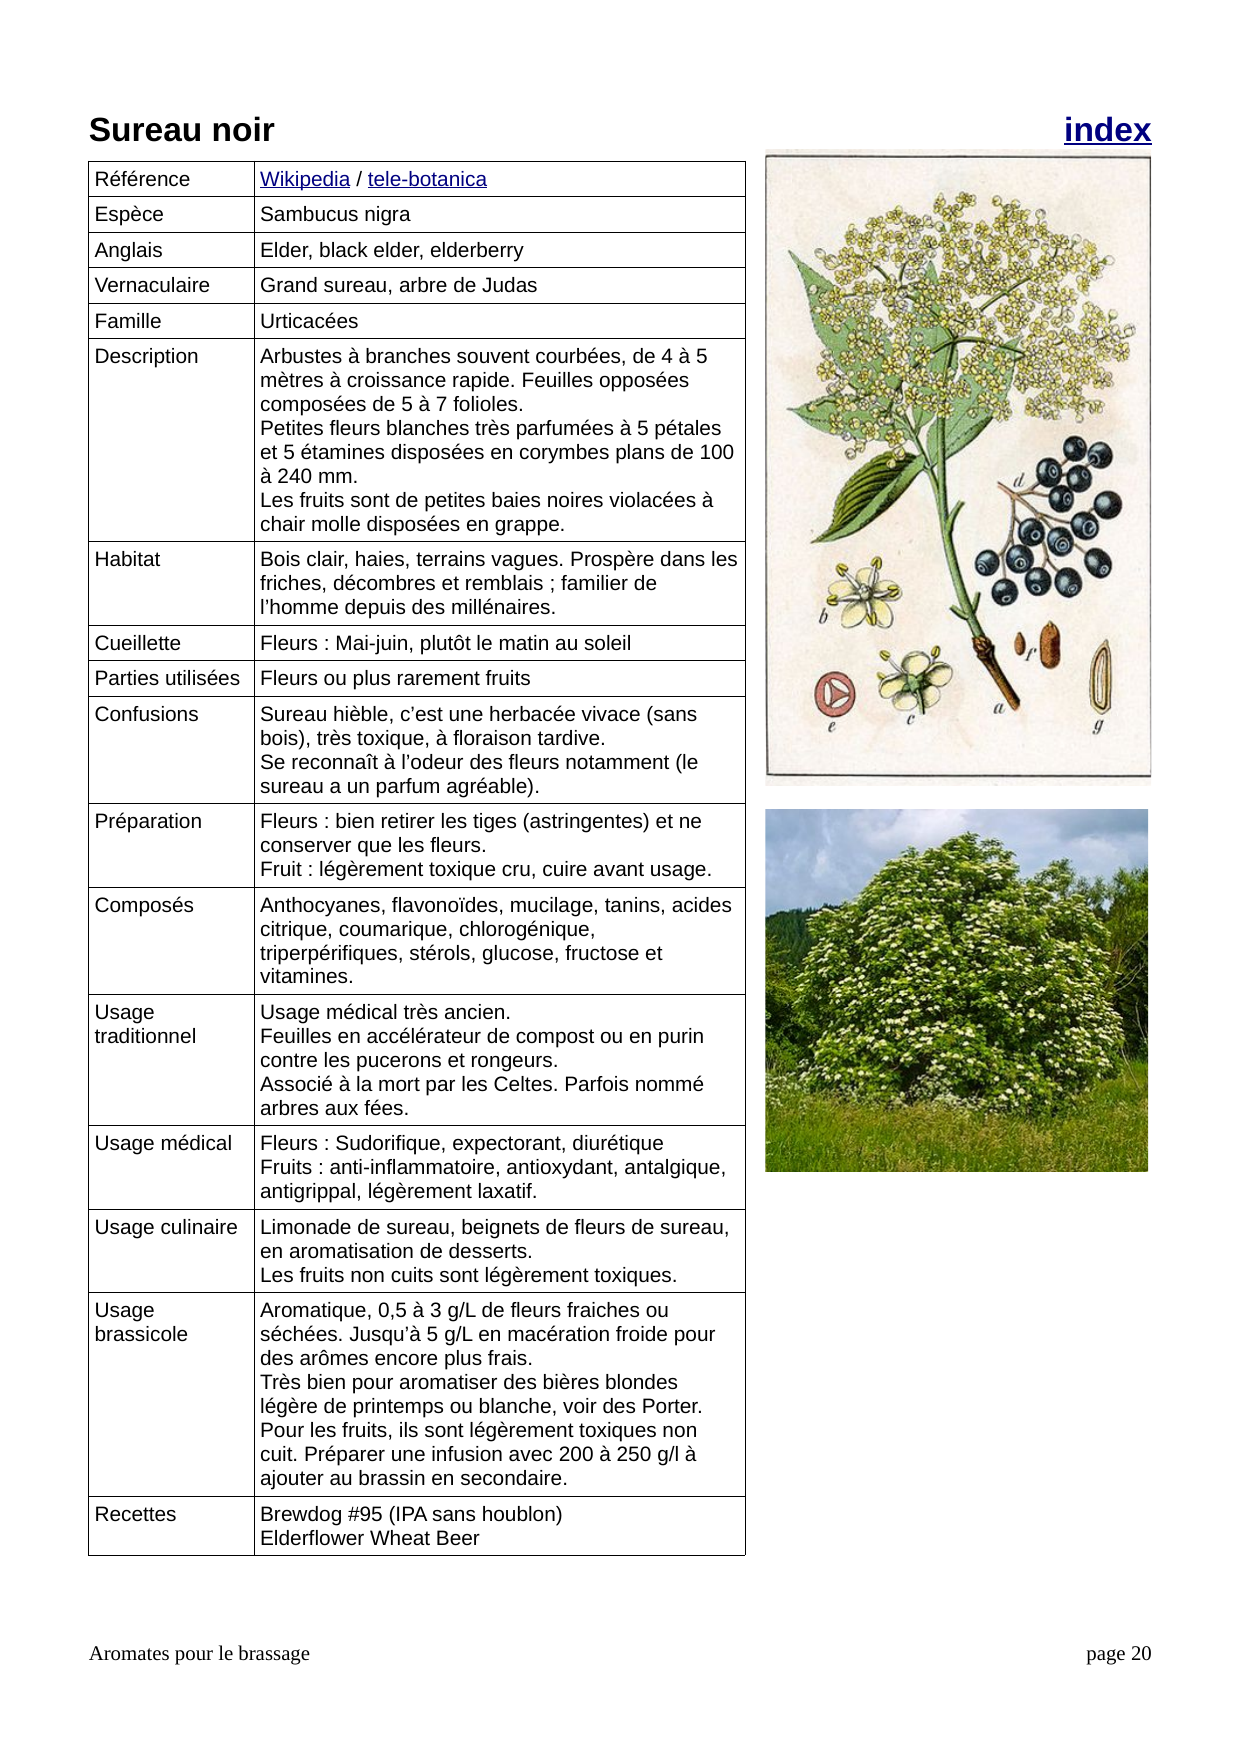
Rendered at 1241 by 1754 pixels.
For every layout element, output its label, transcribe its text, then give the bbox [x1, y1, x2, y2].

table_cell Elder, black elder, elderberry [255, 233, 745, 267]
table_cell Description [89, 339, 254, 541]
table_cell Usage traditionnel [89, 995, 254, 1125]
table_cell Composés [89, 888, 254, 994]
table_cell Préparation [89, 804, 254, 887]
picture [765, 809, 1149, 1172]
table_cell Confusions [89, 697, 254, 803]
table_cell Usage médical [89, 1126, 254, 1209]
table_cell Fleurs ou plus rarement fruits [255, 661, 745, 696]
table_cell Arbustes à branches souvent courbées, de 4 à 5 mètres à croissance rapide. Feuilles opposées composées de 5 à 7 folioles. Petites fleurs blanches très parfumées à 5 pétales et 5 étamines disposées en corymbes plans de 100 à 240 mm. Les fruits sont de petites baies noires violacées à chair molle disposées en grappe. [255, 339, 745, 541]
table_cell Aromatique, 0,5 à 3 g/L de fleurs fraiches ou séchées. Jusqu’à 5 g/L en macération froide pour des arômes encore plus frais. Très bien pour aromatiser des bières blondes légère de printemps ou blanche, voir des Porter. Pour les fruits, ils sont légèrement toxiques non cuit. Préparer une infusion avec 200 à 250 g/l à ajouter au brassin en secondaire. [255, 1293, 745, 1496]
table_cell Recettes [89, 1497, 254, 1555]
table_cell Cueillette [89, 626, 254, 660]
table_header Référence [89, 162, 254, 196]
table_cell Grand sureau, arbre de Judas [255, 268, 745, 303]
table_cell Usage médical très ancien. Feuilles en accélérateur de compost ou en purin contre les pucerons et rongeurs. Associé à la mort par les Celtes. Parfois nommé arbres aux fées. [255, 995, 745, 1125]
table_cell Fleurs : bien retirer les tiges (astringentes) et ne conserver que les fleurs. Fruit : légèrement toxique cru, cuire avant usage. [255, 804, 745, 887]
table_cell Sureau hièble, c’est une herbacée vivace (sans bois), très toxique, à floraison tardive. Se reconnaît à l’odeur des fleurs notamment (le sureau a un parfum agréable). [255, 697, 745, 803]
table_cell Urticacées [255, 304, 745, 338]
subtitle Sureau noir index [88, 109, 1152, 148]
table_cell Usage culinaire [89, 1210, 254, 1292]
table_cell Usage brassicole [89, 1293, 254, 1496]
table_cell Fleurs : Sudorifique, expectorant, diurétique Fruits : anti-inflammatoire, antioxydant, antalgique, antigrippal, légèrement laxatif. [255, 1126, 745, 1209]
table_cell Fleurs : Mai-juin, plutôt le matin au soleil [255, 626, 745, 660]
picture [765, 149, 1152, 786]
table_header Wikipedia / tele-botanica [255, 162, 745, 196]
table_cell Anglais [89, 233, 254, 267]
table_cell Bois clair, haies, terrains vagues. Prospère dans les friches, décombres et remblais ; familier de l’homme depuis des millénaires. [255, 542, 745, 625]
table_cell Sambucus nigra [255, 197, 745, 232]
table_cell Habitat [89, 542, 254, 625]
table_cell Espèce [89, 197, 254, 232]
table_cell Vernaculaire [89, 268, 254, 303]
table_cell Famille [89, 304, 254, 338]
table_cell Anthocyanes, flavonoïdes, mucilage, tanins, acides citrique, coumarique, chlorogénique, triperpérifiques, stérols, glucose, fructose et vitamines. [255, 888, 745, 994]
table_cell Brewdog #95 (IPA sans houblon) Elderflower Wheat Beer [255, 1497, 745, 1555]
table_cell Limonade de sureau, beignets de fleurs de sureau, en aromatisation de desserts. Les fruits non cuits sont légèrement toxiques. [255, 1210, 745, 1292]
table_cell Parties utilisées [89, 661, 254, 696]
